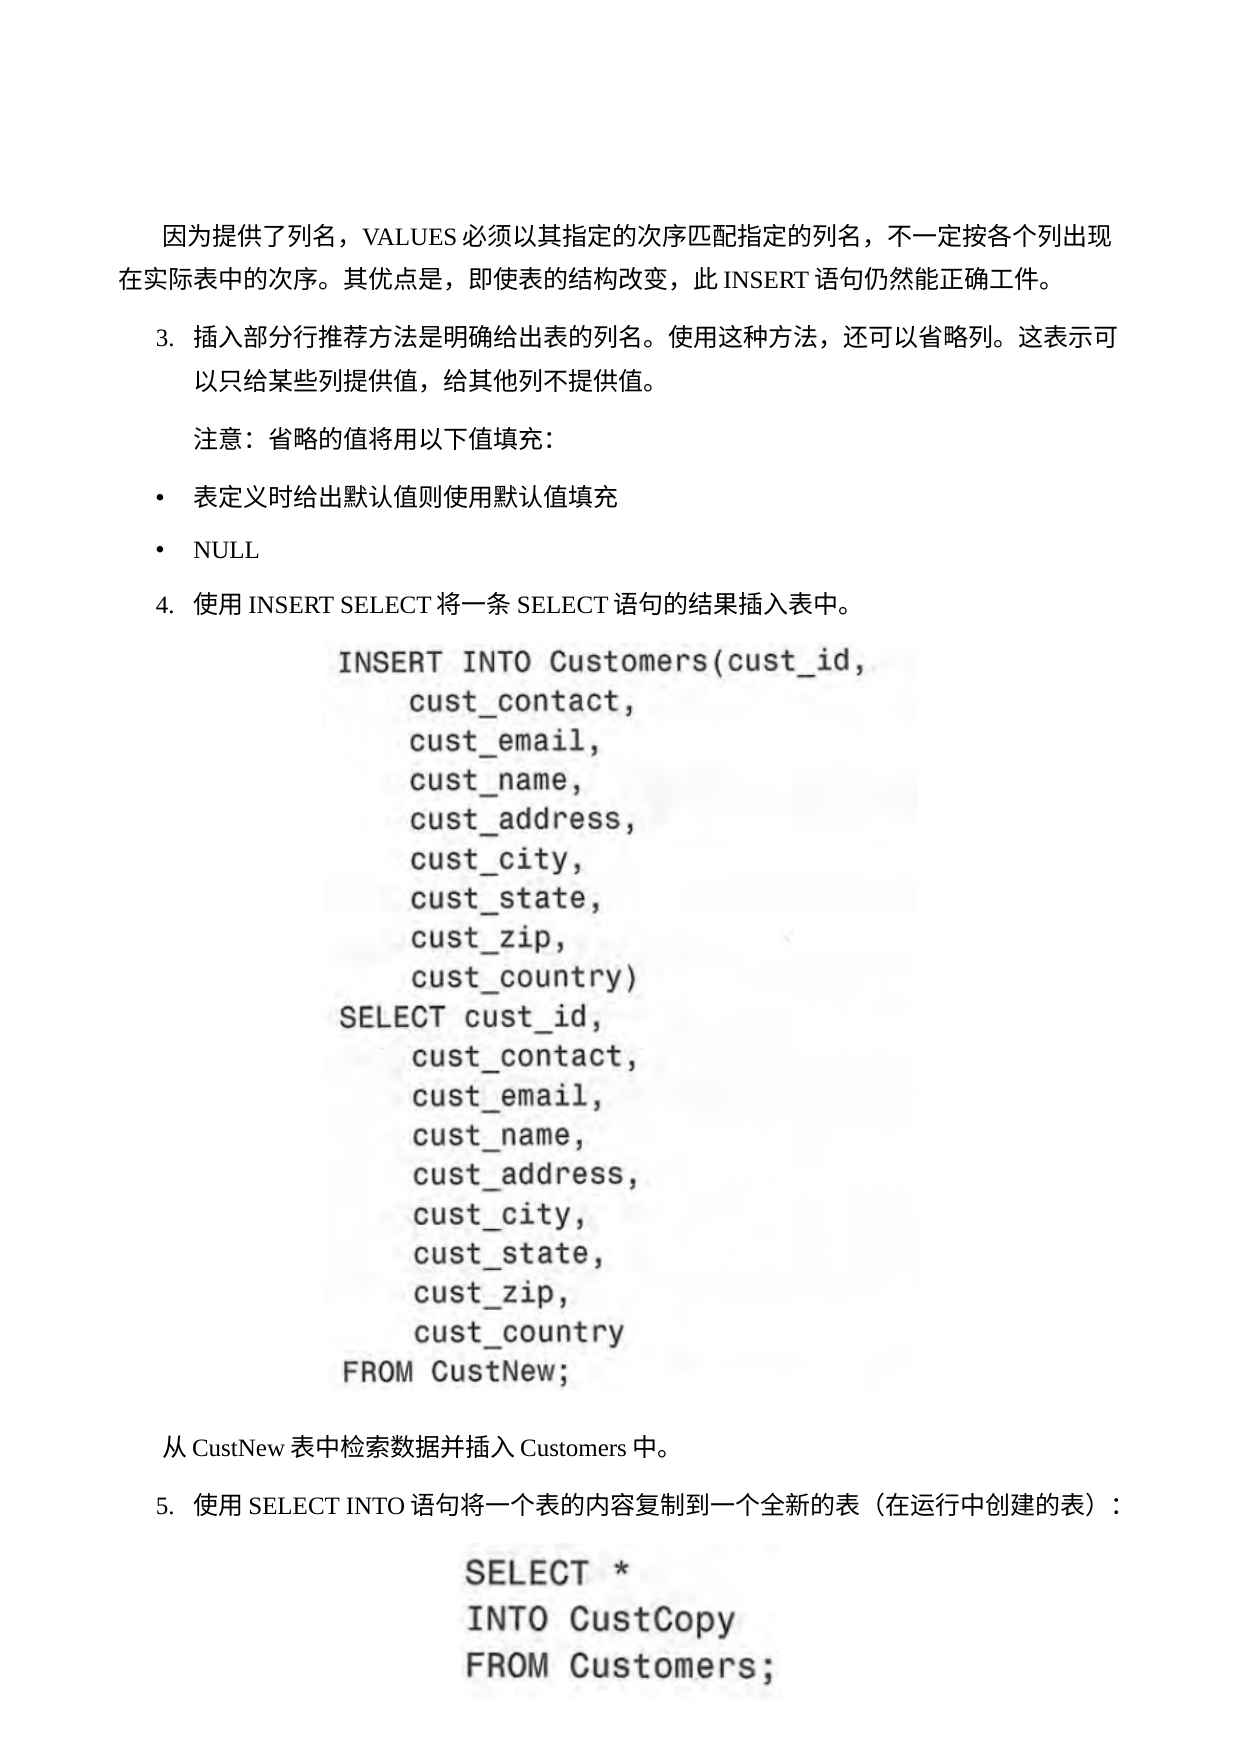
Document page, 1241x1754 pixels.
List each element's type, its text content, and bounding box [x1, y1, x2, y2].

list 插入部分行推荐方法是明确给出表的列名。使用这种方法，还可以省略列。这表示可以只给某些列提供值，给其他列不提供值。 [156, 318, 1122, 397]
list 注意：省略的值将用以下值填充： [156, 419, 1122, 455]
list NULL [156, 535, 1122, 564]
list 使用SELECT INTO语句将一个表的内容复制到一个全新的表（在运行中创建的表）： [156, 1485, 1122, 1522]
text 从CustNew表中检索数据并插入Customers中。 [118, 1427, 1122, 1463]
text 因为提供了列名，VALUES必须以其指定的次序匹配指定的列名，不一定按各个列出现在实际表中的次序。其优点是，即使表的结构改变，此INSERT语句仍然能正确工件。 [118, 216, 1122, 296]
list 表定义时给出默认值则使用默认值填充 [156, 477, 1122, 513]
list 使用INSERT SELECT将一条SELECT语句的结果插入表中。 [156, 584, 1122, 621]
picture [323, 642, 918, 1391]
picture [458, 1543, 782, 1700]
